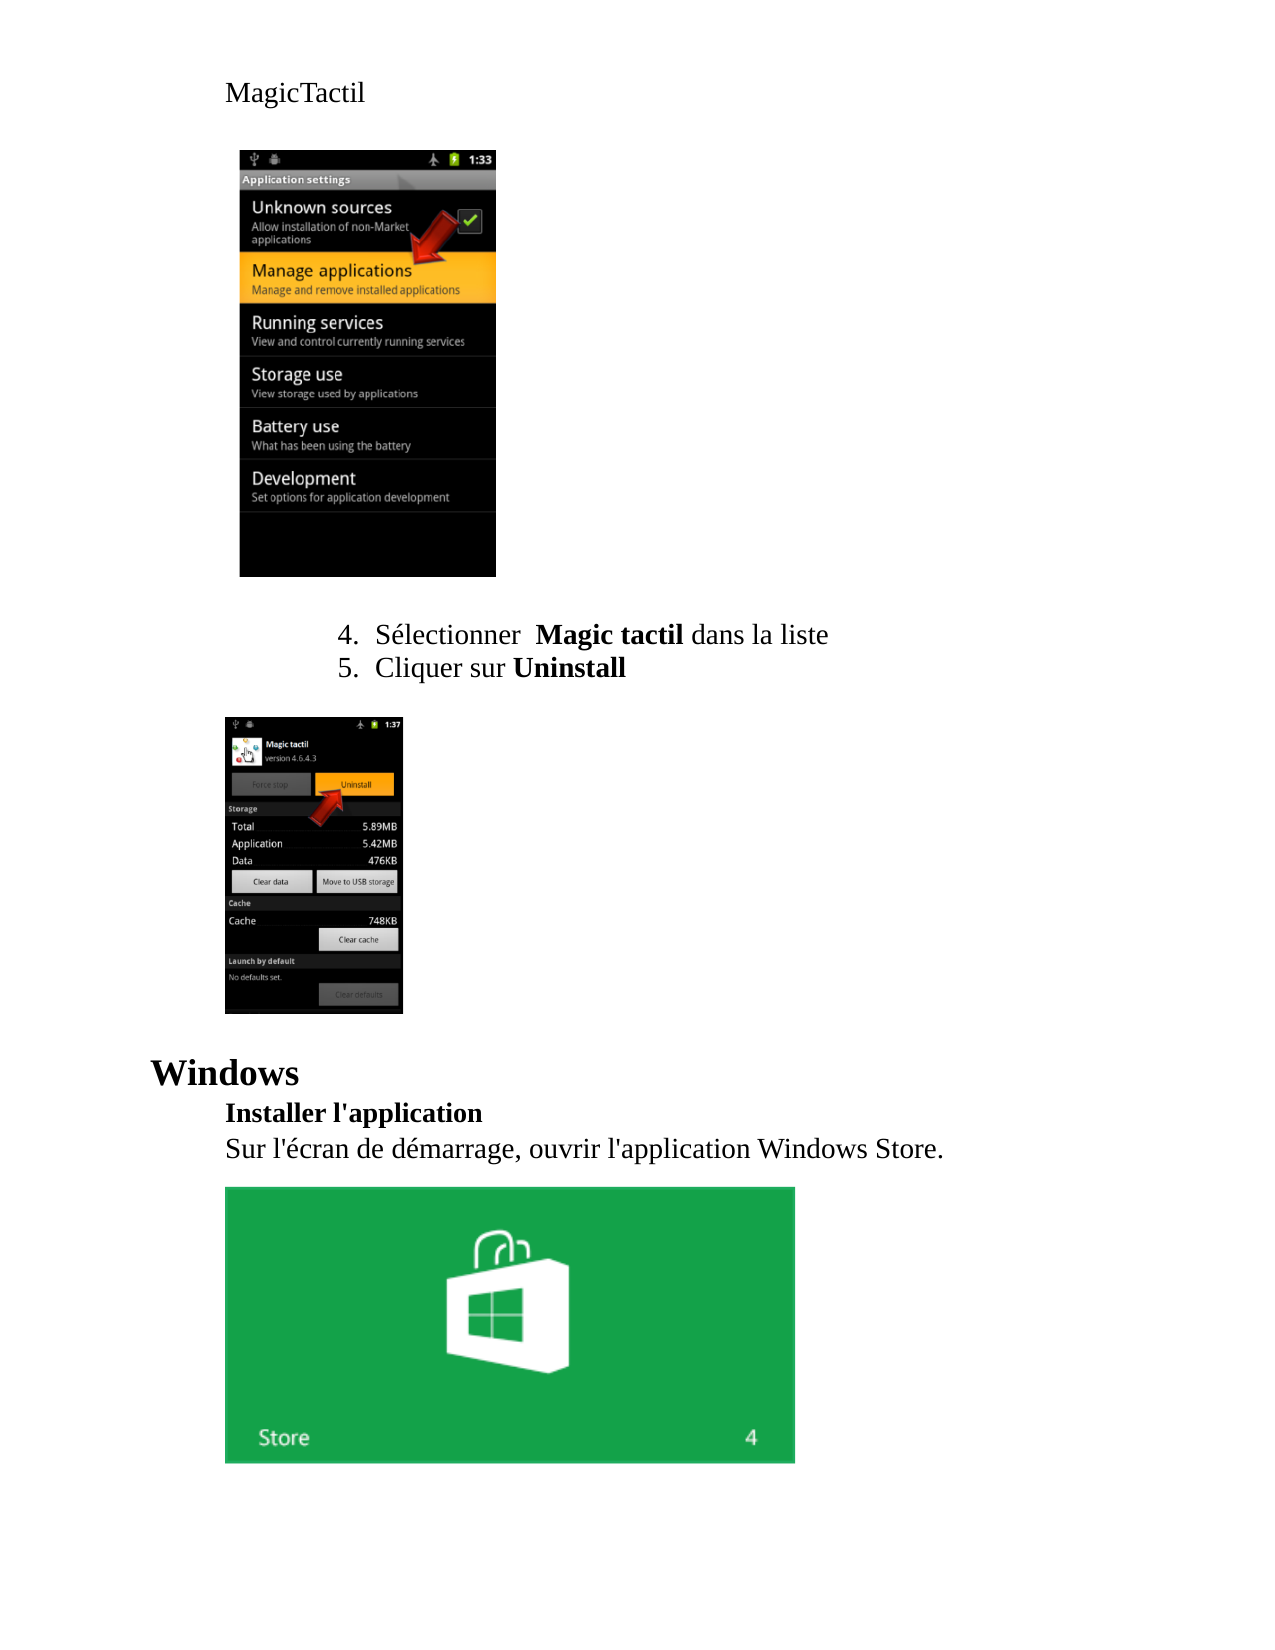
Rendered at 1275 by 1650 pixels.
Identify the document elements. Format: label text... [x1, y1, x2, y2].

subtitle Windows [150, 1050, 1125, 1093]
subtitle Installer l'application [150, 1096, 1125, 1129]
text Sur l'écran de démarrage, ouvrir l'application Windows Store. [225, 1132, 1125, 1165]
picture [225, 717, 404, 1014]
picture [225, 1165, 796, 1486]
list Cliquer sur Uninstall [337, 650, 1125, 684]
list Sélectionner Magic tactil dans la liste [337, 617, 1125, 650]
picture [239, 150, 496, 577]
